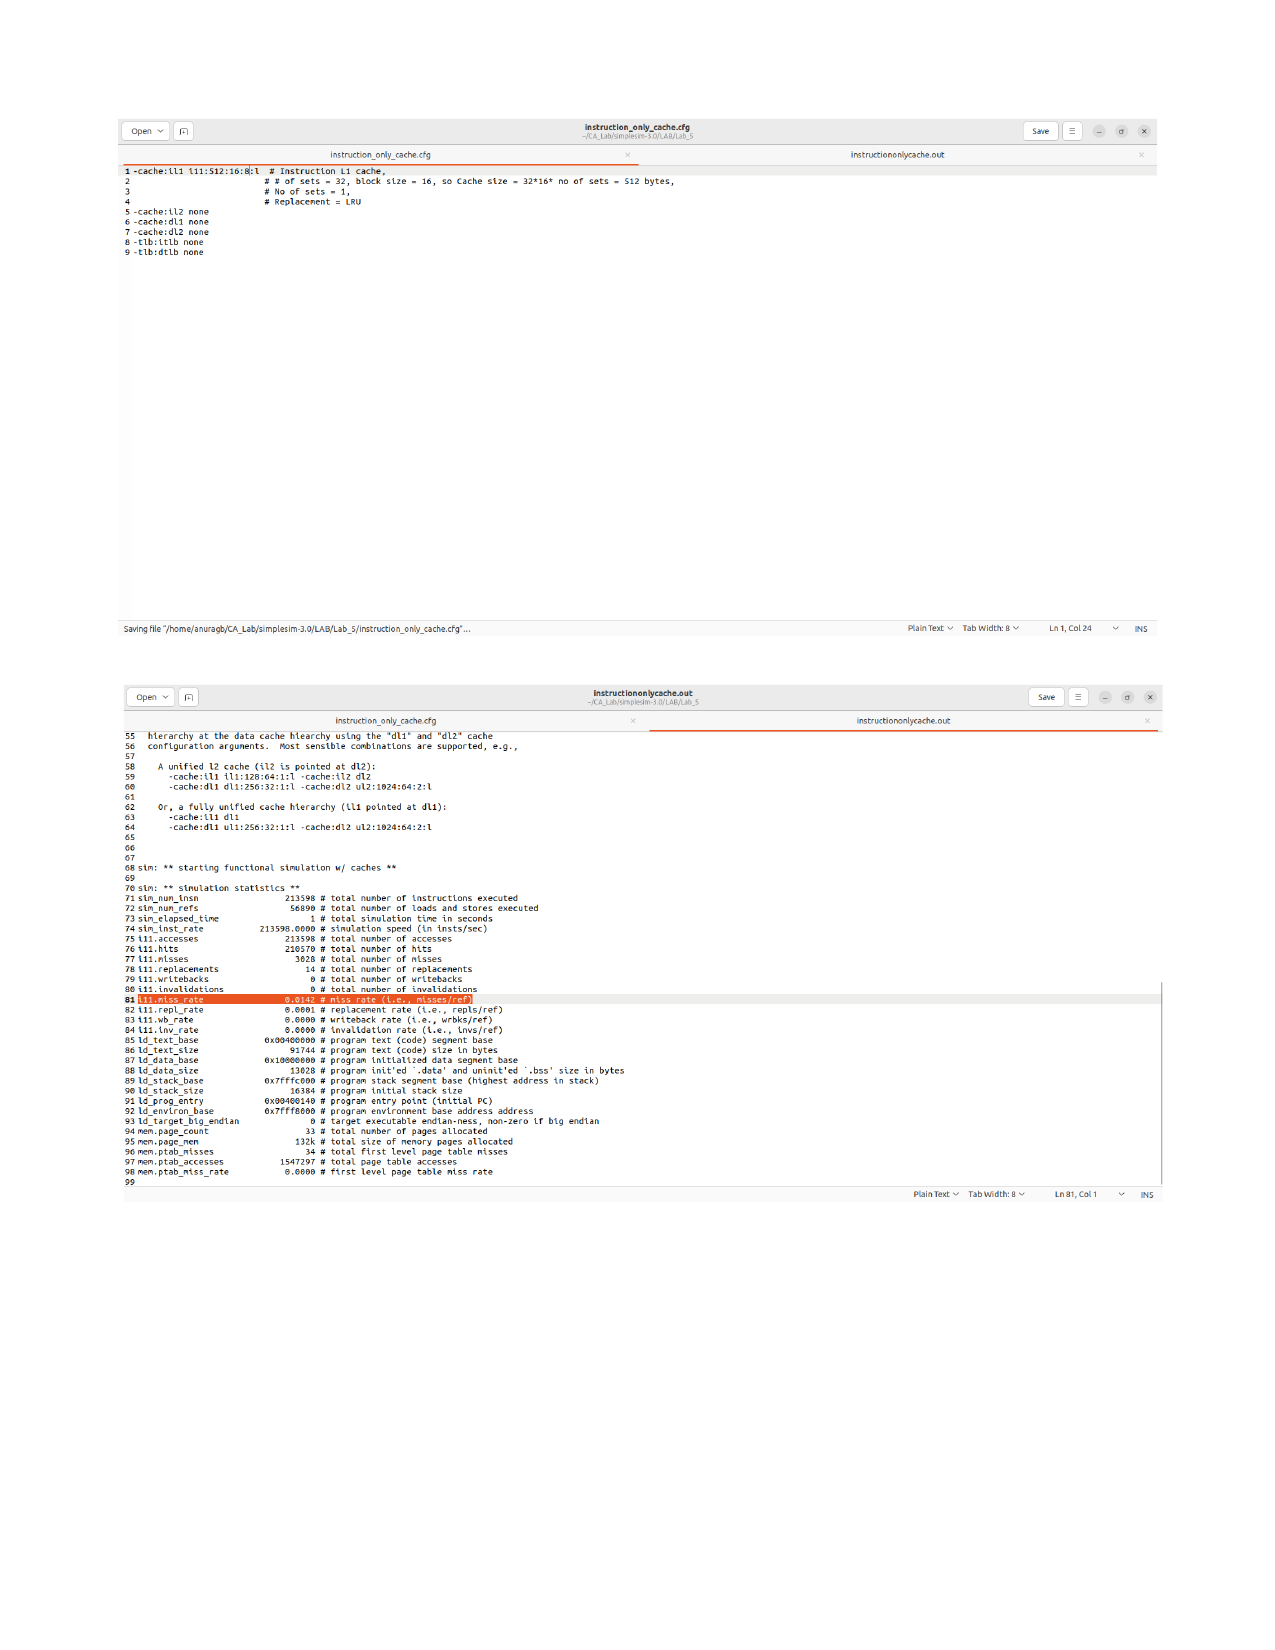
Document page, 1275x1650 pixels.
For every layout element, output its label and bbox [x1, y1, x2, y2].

picture [123, 684, 1163, 1202]
picture [118, 118, 1157, 636]
